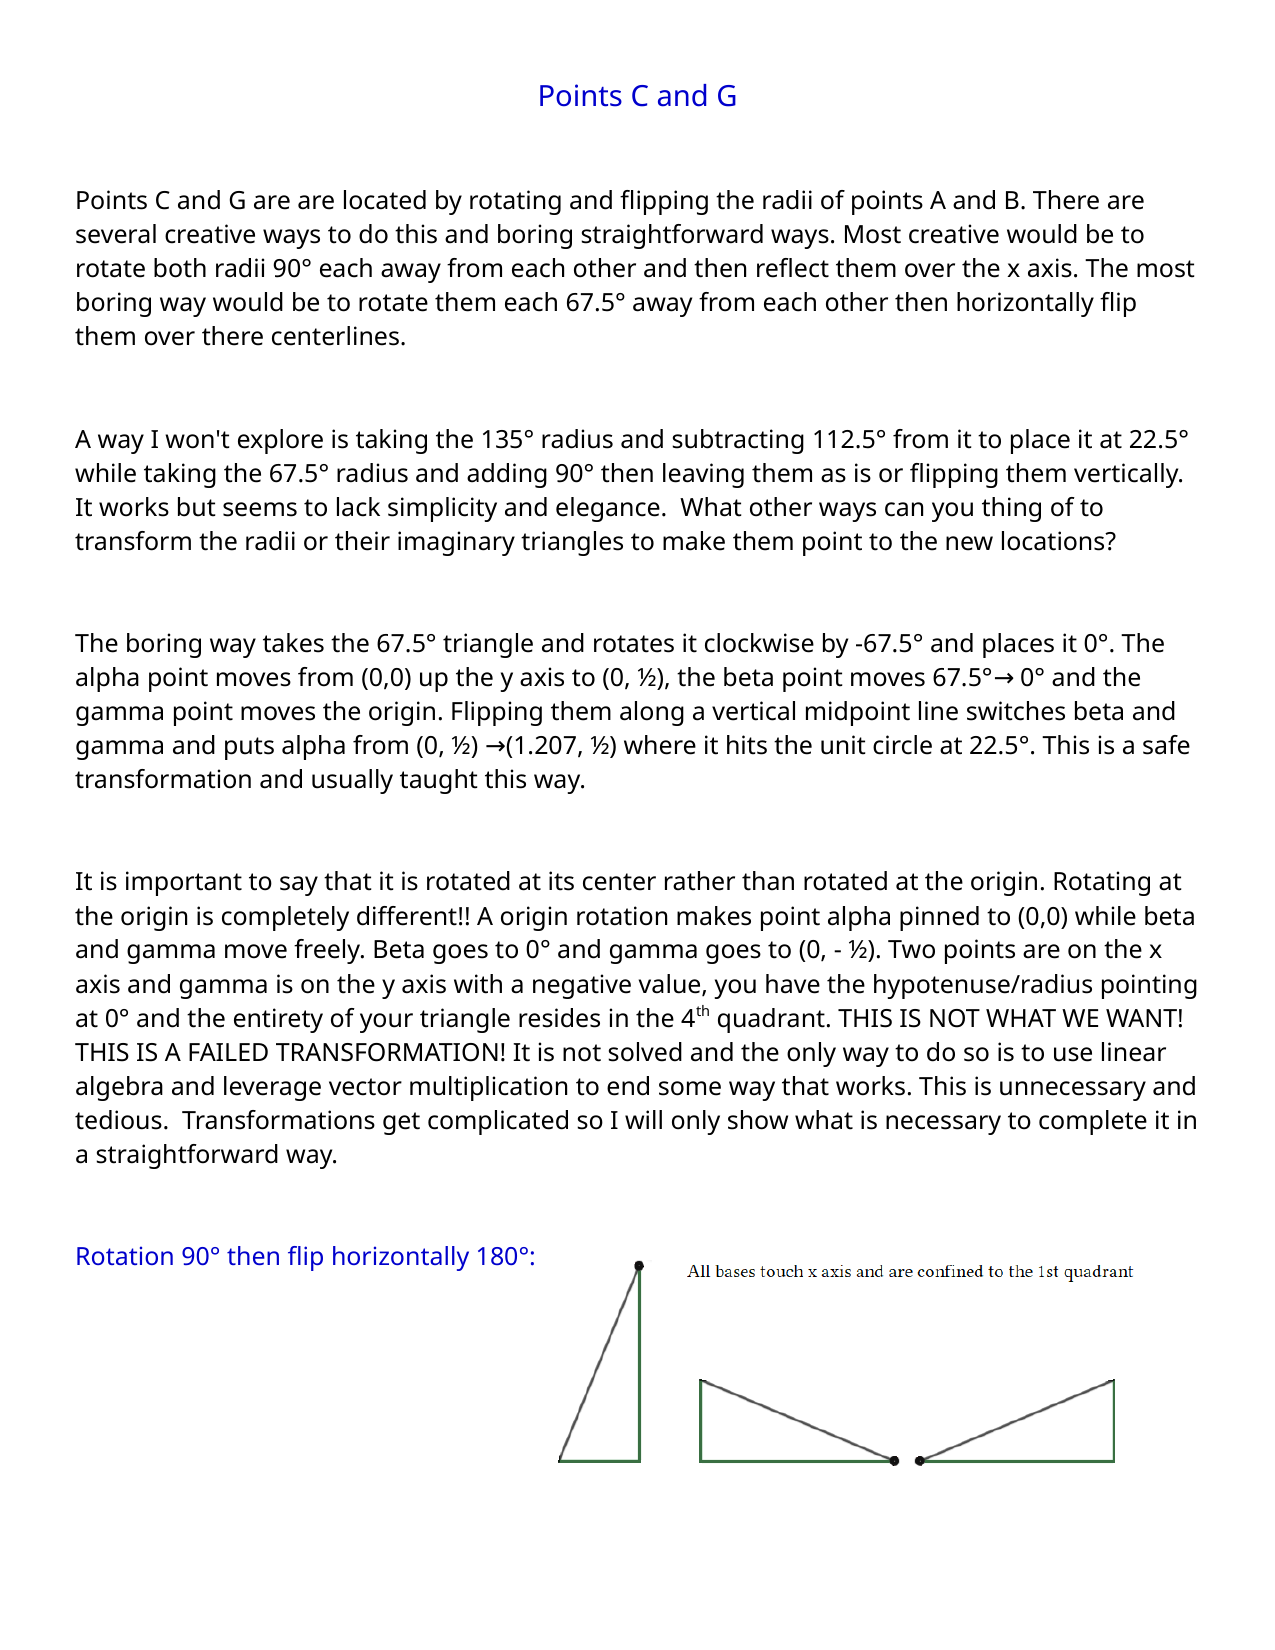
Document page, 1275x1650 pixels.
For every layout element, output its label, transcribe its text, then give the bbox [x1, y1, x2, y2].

text It is important to say that it is rotated at its center rather than rotated at the origin. Rotating at the origin is completely different!! A origin rotation makes point alpha pinned to (0,0) while beta and gamma move freely. Beta goes to 0° and gamma goes to (0, - ½). Two points are on the x axis and gamma is on the y axis with a negative value, you have the hypotenuse/radius pointing at 0° and the entirety of your triangle resides in the 4th quadrant. THIS IS NOT WHAT WE WANT! THIS IS A FAILED TRANSFORMATION! It is not solved and the only way to do so is to use linear algebra and leverage vector multiplication to end some way that works. This is unnecessary and tedious. Transformations get complicated so I will only show what is necessary to complete it in a straightforward way. [75, 864, 1200, 1171]
text Points C and G [75, 75, 1200, 115]
text The boring way takes the 67.5° triangle and rotates it clockwise by -67.5° and places it 0°. The alpha point moves from (0,0) up the y axis to (0, ½), the beta point moves 67.5°→ 0° and the gamma point moves the origin. Flipping them along a vertical midpoint line switches beta and gamma and puts alpha from (0, ½) →(1.207, ½) where it hits the unit circle at 22.5°. This is a safe transformation and usually taught this way. [75, 626, 1200, 796]
text Points C and G are are located by rotating and flipping the radii of points A and B. There are several creative ways to do this and boring straightforward ways. Most creative would be to rotate both radii 90° each away from each other and then reflect them over the x axis. The most boring way would be to rotate them each 67.5° away from each other then horizontally flip them over there centerlines. [75, 183, 1200, 353]
text Rotation 90° then flip horizontally 180°: [75, 1239, 1200, 1273]
picture [539, 1240, 1193, 1481]
text A way I won't explore is taking the 135° radius and subtracting 112.5° from it to place it at 22.5° while taking the 67.5° radius and adding 90° then leaving them as is or flipping them vertically. It works but seems to lack simplicity and elegance. What other ways can you thing of to transform the radii or their imaginary triangles to make them point to the new locations? [75, 421, 1200, 557]
